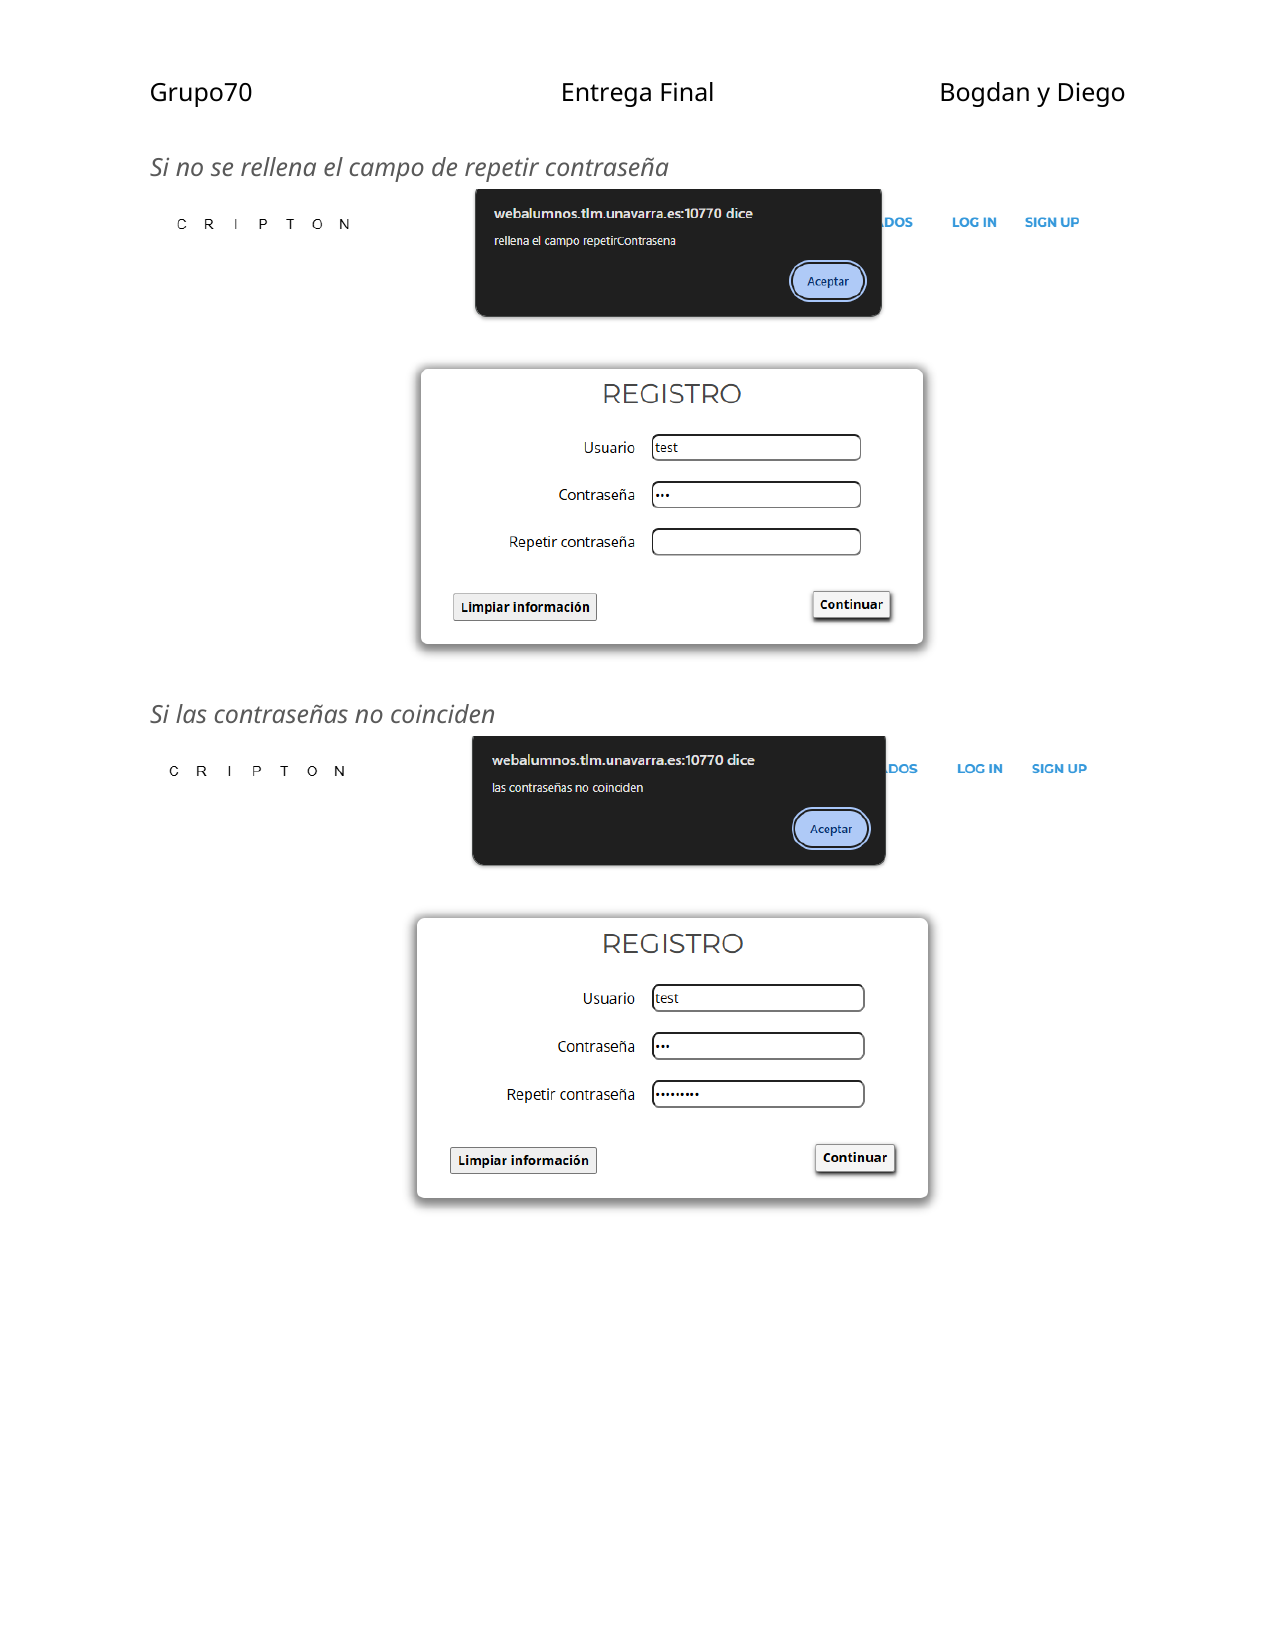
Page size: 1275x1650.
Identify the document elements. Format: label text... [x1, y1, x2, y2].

subtitle Si no se rellena el campo de repetir contraseña [150, 150, 1125, 184]
subtitle Si las contraseñas no coinciden [150, 697, 1125, 731]
